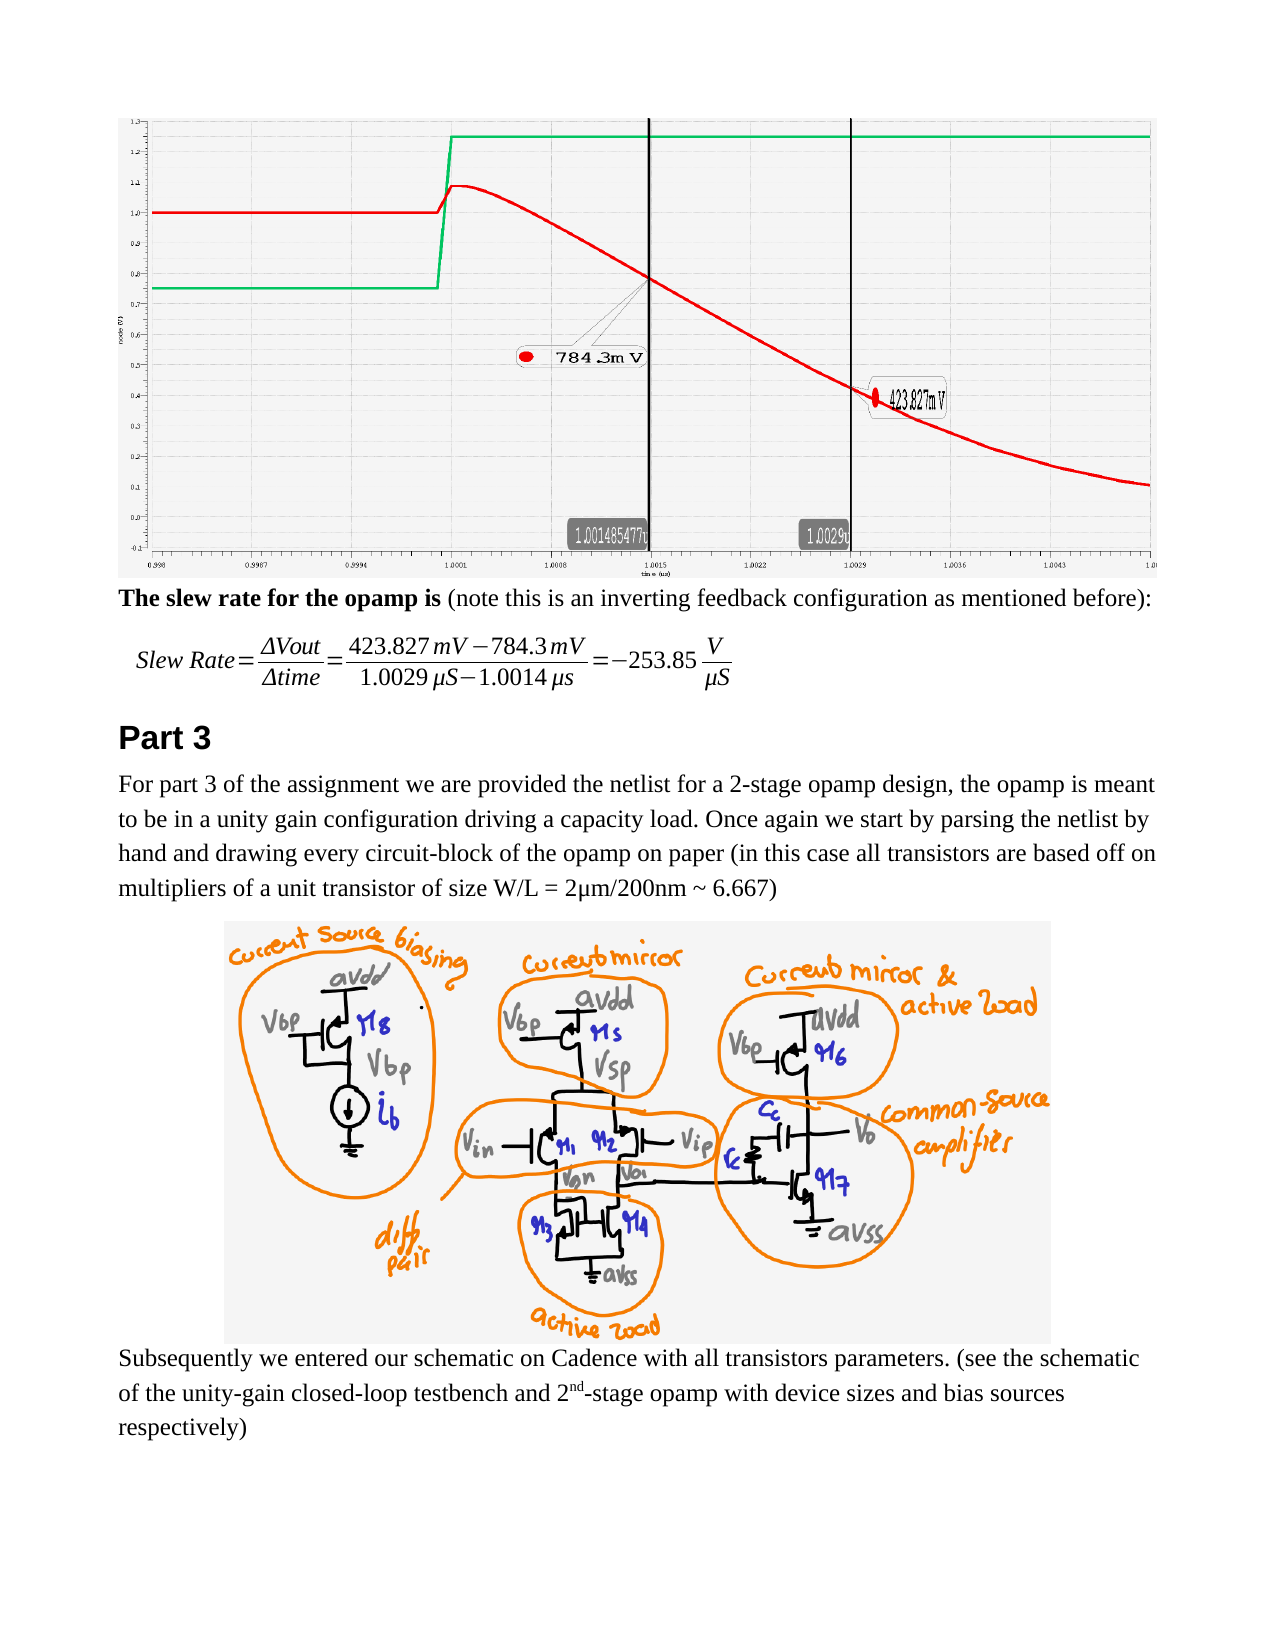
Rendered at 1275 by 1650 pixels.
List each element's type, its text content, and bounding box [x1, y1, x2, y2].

text The slew rate for the opamp is (note this is an inverting feedback configuration as mentioned before): [118, 578, 1157, 612]
subtitle Part 3 [118, 718, 1157, 757]
text Subsequently we entered our schematic on Cadence with all transistors parameters. (see the schematic of the unity-gain closed-loop testbench and 2nd-stage opamp with device sizes and bias sources respectively) [118, 971, 1157, 1441]
picture [118, 118, 1157, 578]
picture [224, 921, 1051, 1344]
text For part 3 of the assignment we are provided the netlist for a 2-stage opamp design, the opamp is meant to be in a unity gain configuration driving a capacity load. Once again we start by parsing the netlist by hand and drawing every circuit-block of the opamp on paper (in this case all transistors are based off on multipliers of a unit transistor of size W/L = 2μm/200nm ~ 6.667) [118, 769, 1157, 901]
